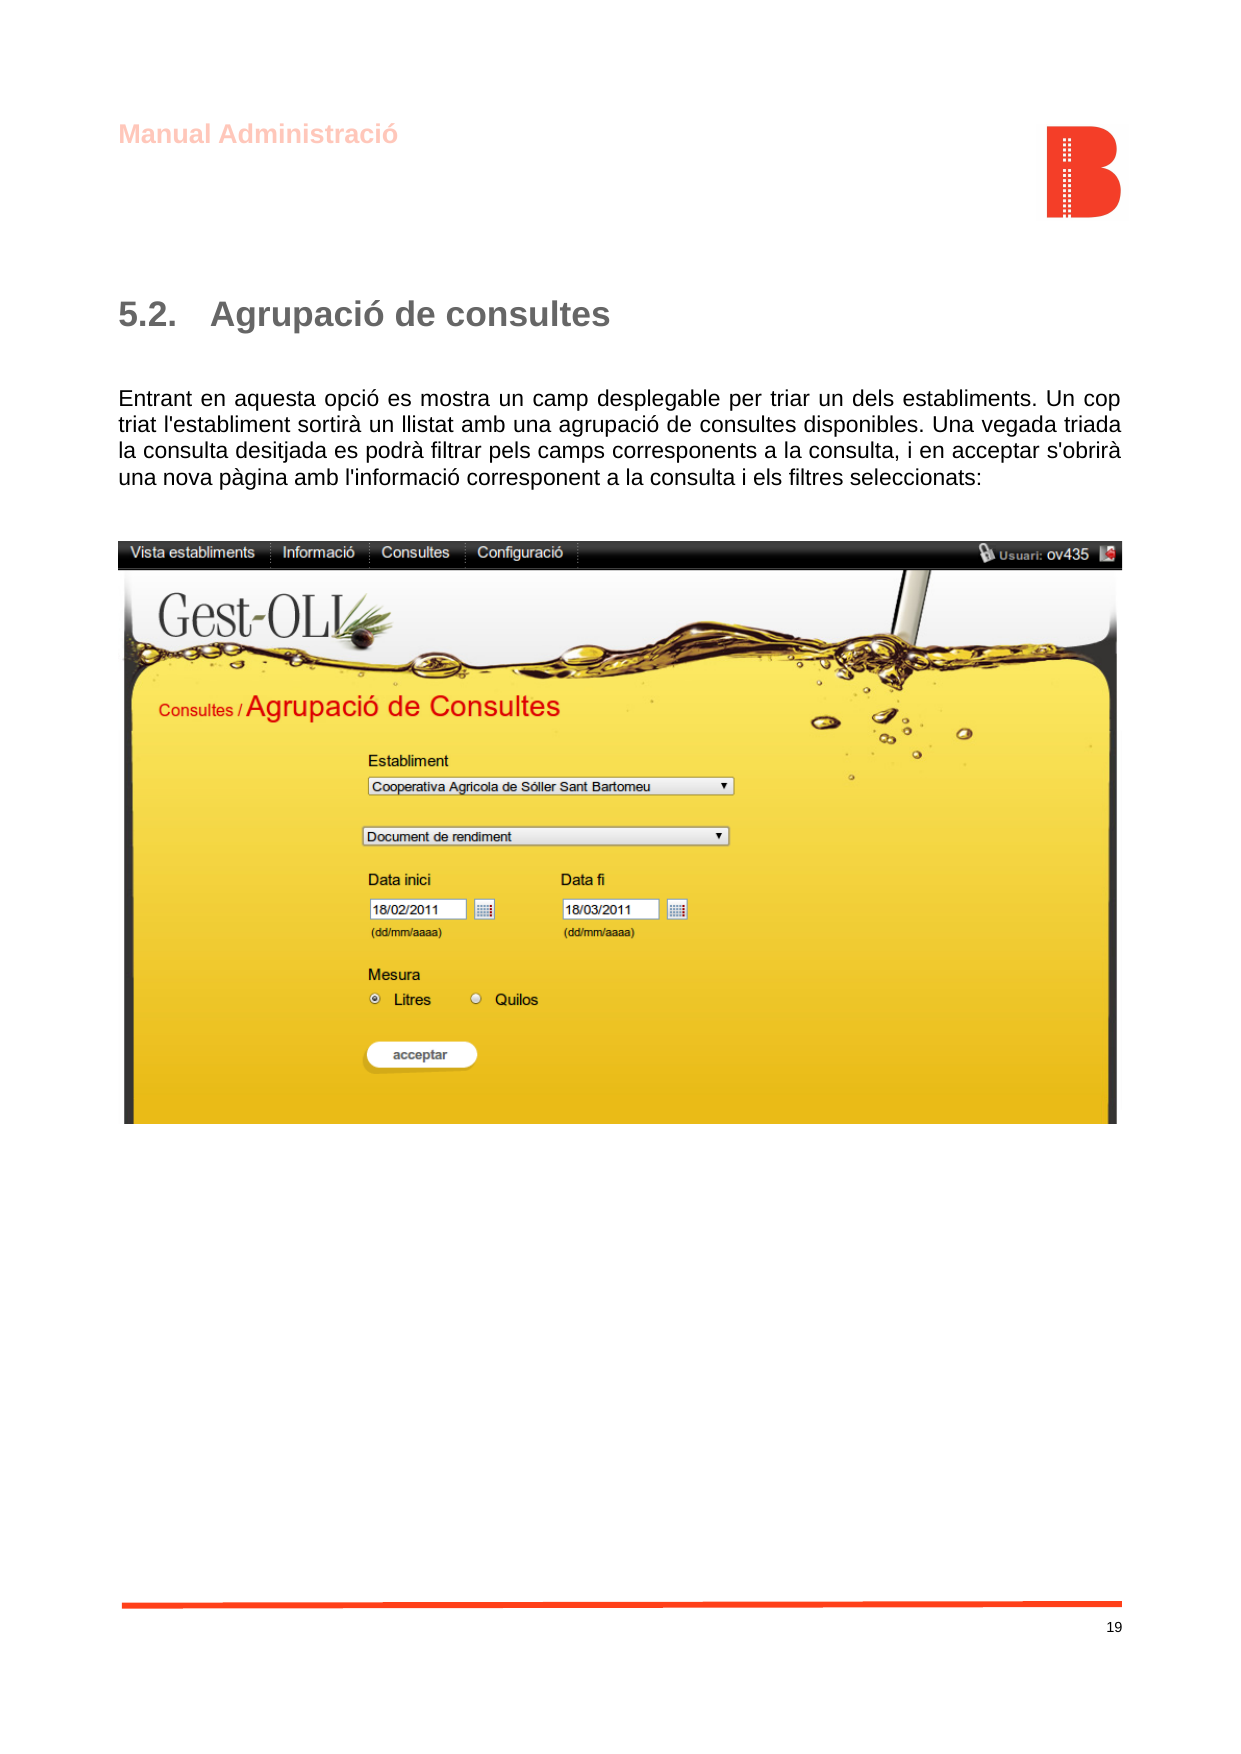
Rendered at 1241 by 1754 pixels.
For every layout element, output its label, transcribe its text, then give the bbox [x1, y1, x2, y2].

picture [118, 541, 1123, 1124]
text Entrant en aquesta opció es mostra un camp desplegable per triar un dels establiments. Un cop triat l'establiment sortirà un llistat amb una agrupació de consultes disponibles. Una vegada triada la consulta desitjada es podrà filtrar pels camps corresponents a la consulta, i en acceptar s'obrirà una nova pàgina amb l'informació corresponent a la consulta i els filtres seleccionats: [118, 385, 1122, 490]
subtitle Agrupació de consultes [118, 293, 1122, 333]
picture [1036, 124, 1130, 221]
